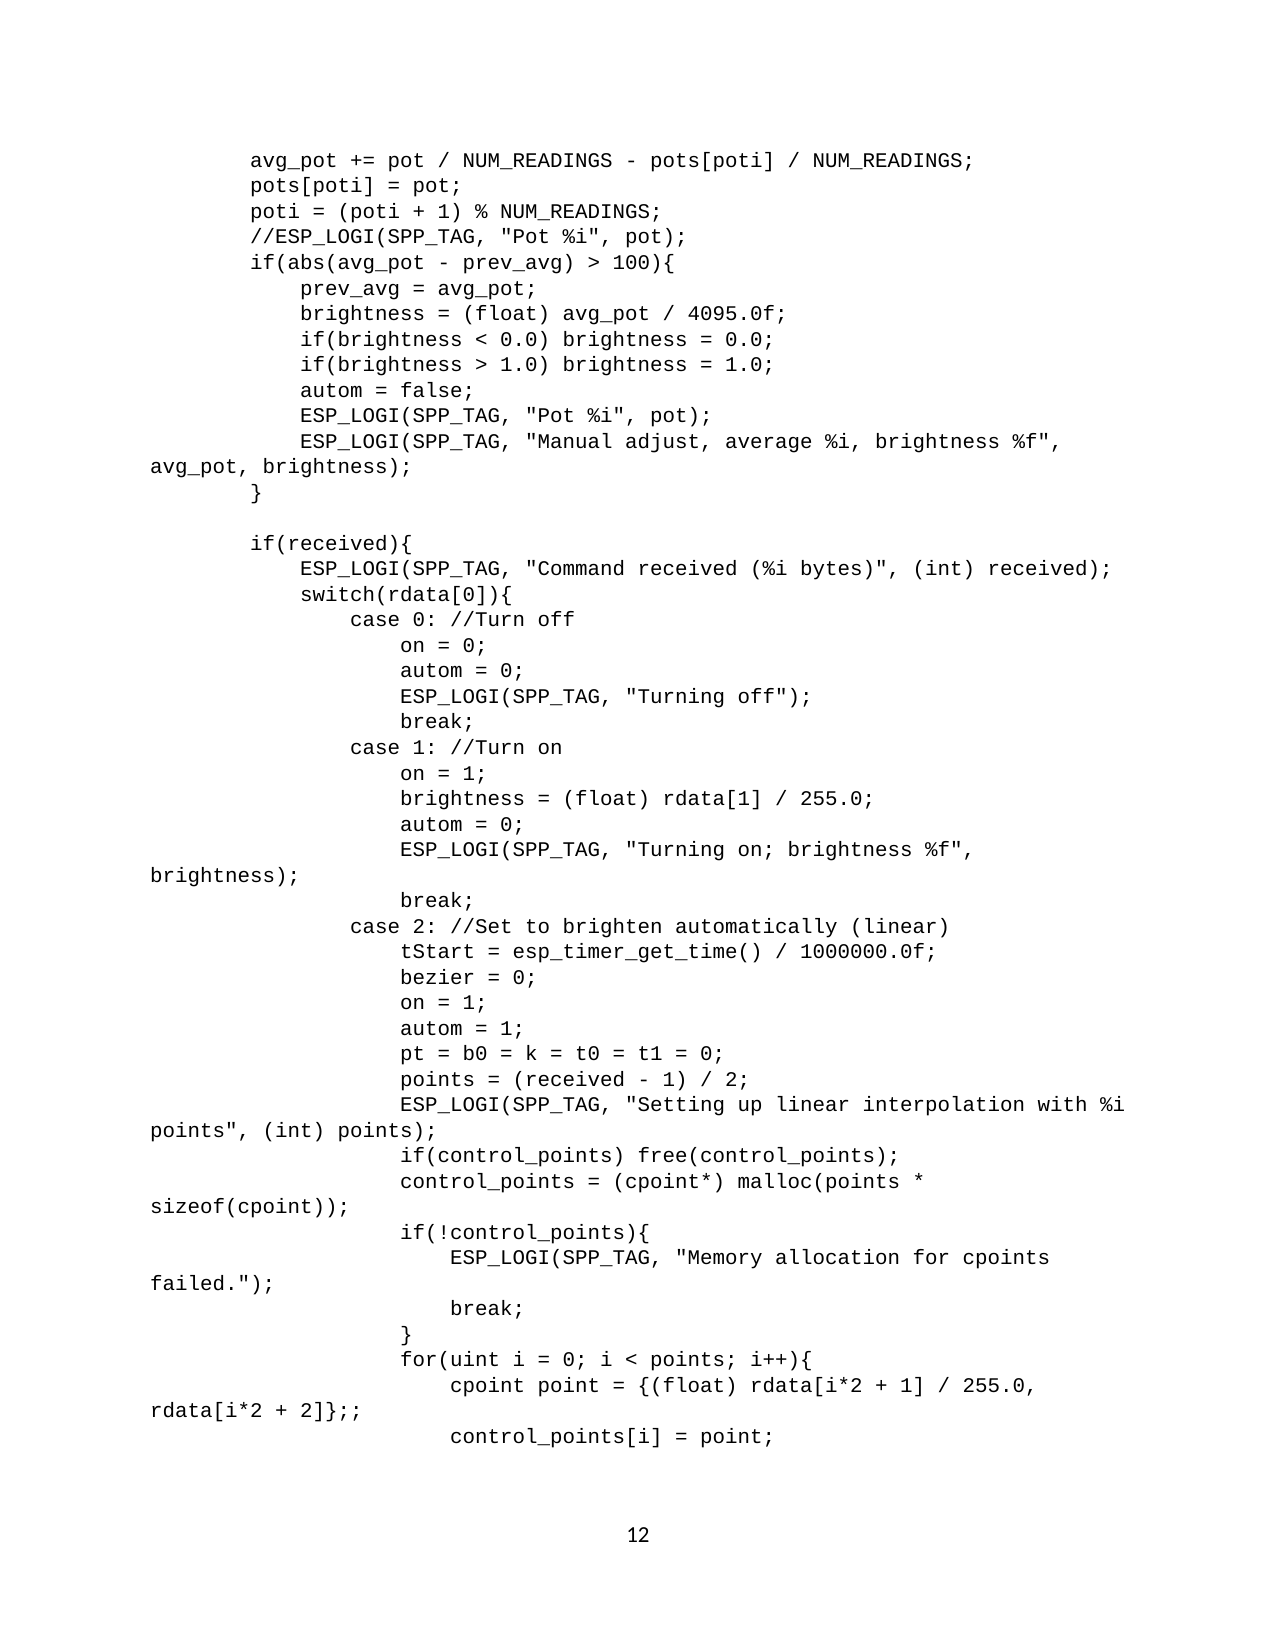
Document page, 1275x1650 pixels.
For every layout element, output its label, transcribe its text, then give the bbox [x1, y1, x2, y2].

text points = (received - 1) / 2; [150, 1069, 1125, 1092]
text autom = 0; [150, 813, 1125, 837]
text if(abs(avg_pot - prev_avg) > 100){ [150, 252, 1125, 276]
text on = 1; [150, 762, 1125, 786]
text } [150, 482, 1125, 505]
text break; [150, 711, 1125, 735]
text tStart = esp_timer_get_time() / 1000000.0f; [150, 941, 1125, 965]
text ESP_LOGI(SPP_TAG, "Memory allocation for cpoints failed."); [150, 1247, 1125, 1297]
text if(control_points) free(control_points); [150, 1145, 1125, 1169]
text brightness = (float) rdata[1] / 255.0; [150, 788, 1125, 812]
text if(received){ [150, 533, 1125, 556]
text brightness = (float) avg_pot / 4095.0f; [150, 303, 1125, 327]
text //ESP_LOGI(SPP_TAG, "Pot %i", pot); [150, 227, 1125, 250]
text control_points = (cpoint*) malloc(points * sizeof(cpoint)); [150, 1171, 1125, 1220]
text on = 0; [150, 635, 1125, 658]
text autom = 1; [150, 1018, 1125, 1041]
text for(uint i = 0; i < points; i++){ [150, 1349, 1125, 1373]
text ESP_LOGI(SPP_TAG, "Command received (%i bytes)", (int) received); [150, 558, 1125, 582]
text case 0: //Turn off [150, 609, 1125, 633]
text on = 1; [150, 992, 1125, 1016]
text prev_avg = avg_pot; [150, 278, 1125, 301]
text break; [150, 890, 1125, 914]
text ESP_LOGI(SPP_TAG, "Turning on; brightness %f", brightness); [150, 839, 1125, 888]
text autom = 0; [150, 660, 1125, 684]
text autom = false; [150, 380, 1125, 403]
text ESP_LOGI(SPP_TAG, "Pot %i", pot); [150, 405, 1125, 429]
text ESP_LOGI(SPP_TAG, "Setting up linear interpolation with %i points", (int) points); [150, 1094, 1125, 1143]
text if(brightness < 0.0) brightness = 0.0; [150, 329, 1125, 352]
text if(brightness > 1.0) brightness = 1.0; [150, 354, 1125, 378]
text bezier = 0; [150, 967, 1125, 990]
text pt = b0 = k = t0 = t1 = 0; [150, 1043, 1125, 1067]
text break; [150, 1298, 1125, 1322]
text control_points[i] = point; [150, 1426, 1125, 1450]
text ESP_LOGI(SPP_TAG, "Turning off"); [150, 686, 1125, 709]
text poti = (poti + 1) % NUM_READINGS; [150, 201, 1125, 225]
text case 2: //Set to brighten automatically (linear) [150, 916, 1125, 939]
text if(!control_points){ [150, 1222, 1125, 1246]
text case 1: //Turn on [150, 737, 1125, 761]
text } [150, 1324, 1125, 1348]
text pots[poti] = pot; [150, 176, 1125, 199]
text ESP_LOGI(SPP_TAG, "Manual adjust, average %i, brightness %f", avg_pot, brightness); [150, 431, 1125, 480]
text cpoint point = {(float) rdata[i*2 + 1] / 255.0, rdata[i*2 + 2]};; [150, 1375, 1125, 1424]
text avg_pot += pot / NUM_READINGS - pots[poti] / NUM_READINGS; [150, 150, 1125, 174]
text switch(rdata[0]){ [150, 584, 1125, 607]
